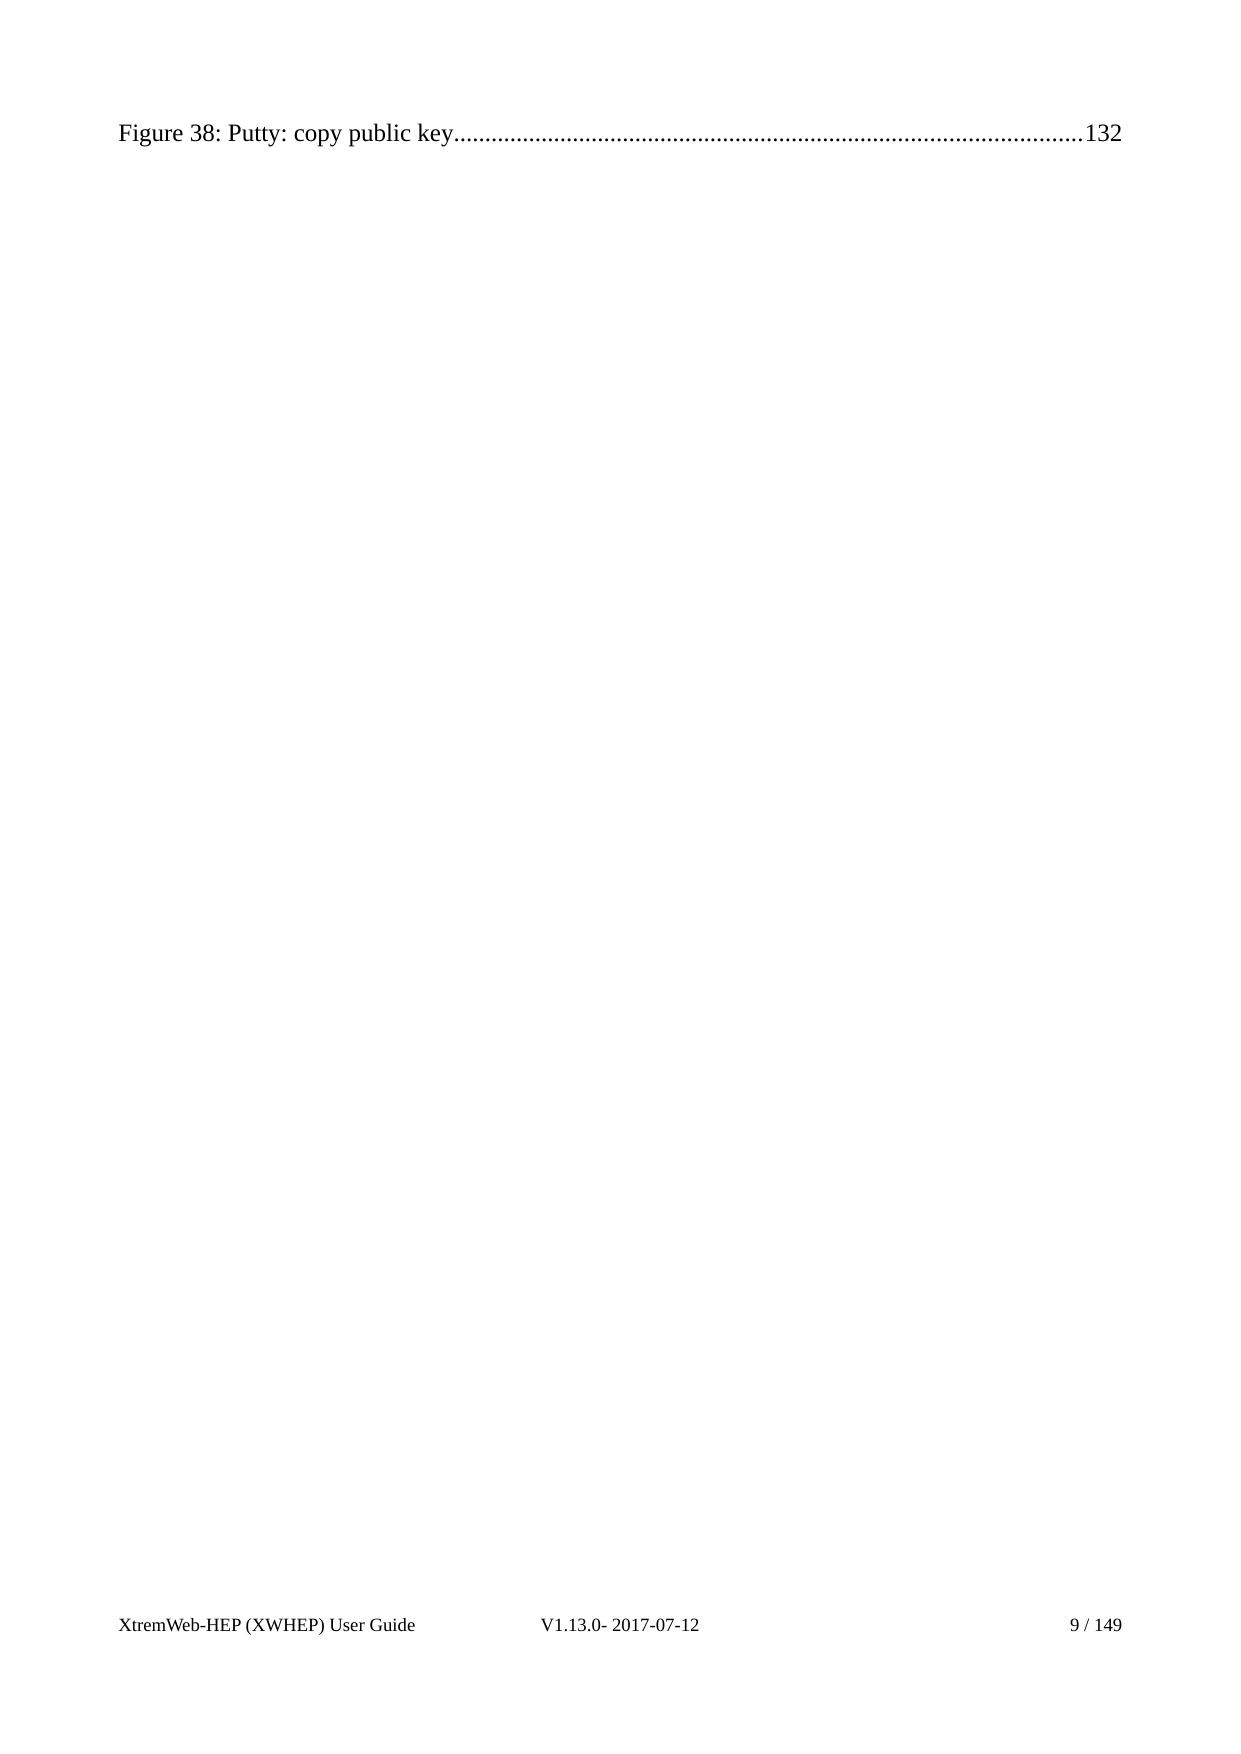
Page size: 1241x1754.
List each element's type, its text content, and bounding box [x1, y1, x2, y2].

text Figure 38: Putty: copy public key 132 [118, 118, 1122, 147]
